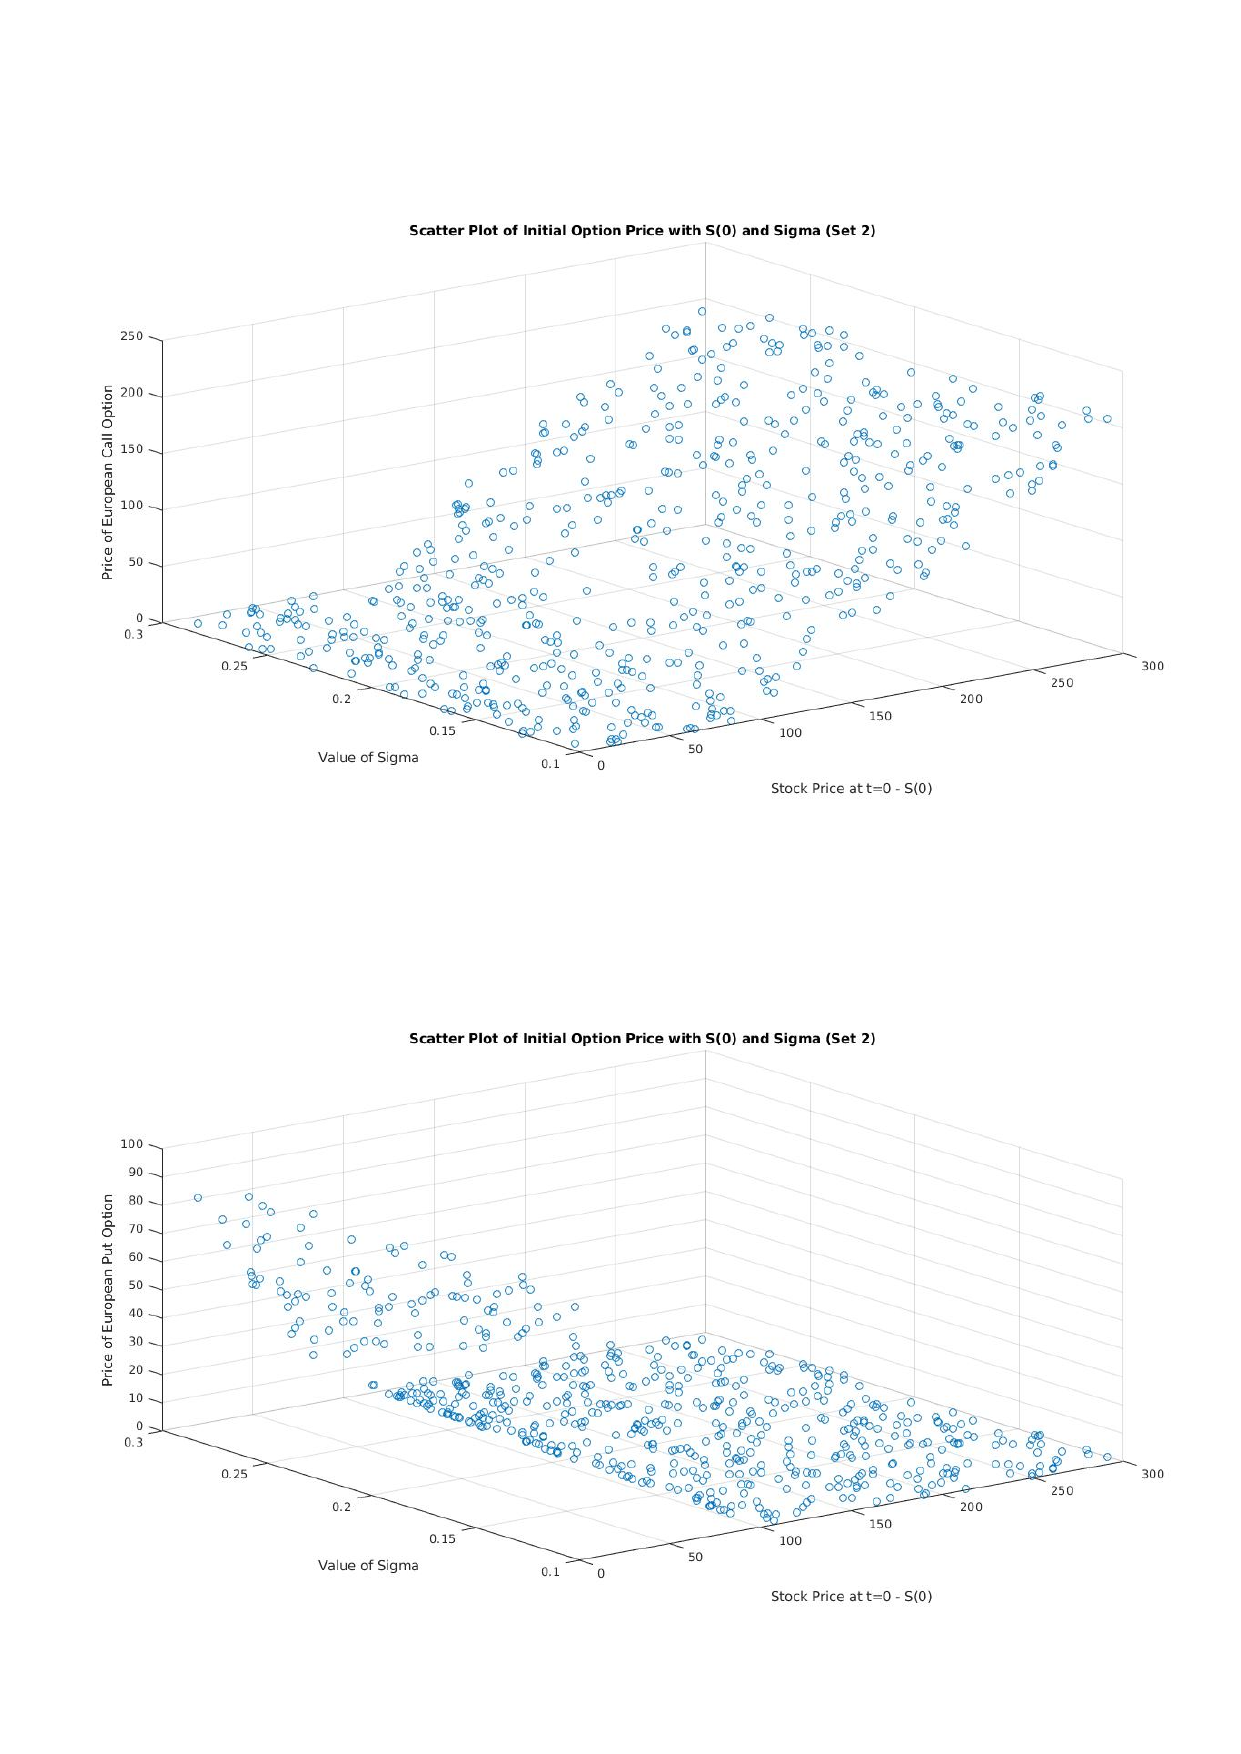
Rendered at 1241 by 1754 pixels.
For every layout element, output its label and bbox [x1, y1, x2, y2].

picture [0, 1003, 1241, 1629]
picture [0, 194, 1241, 821]
